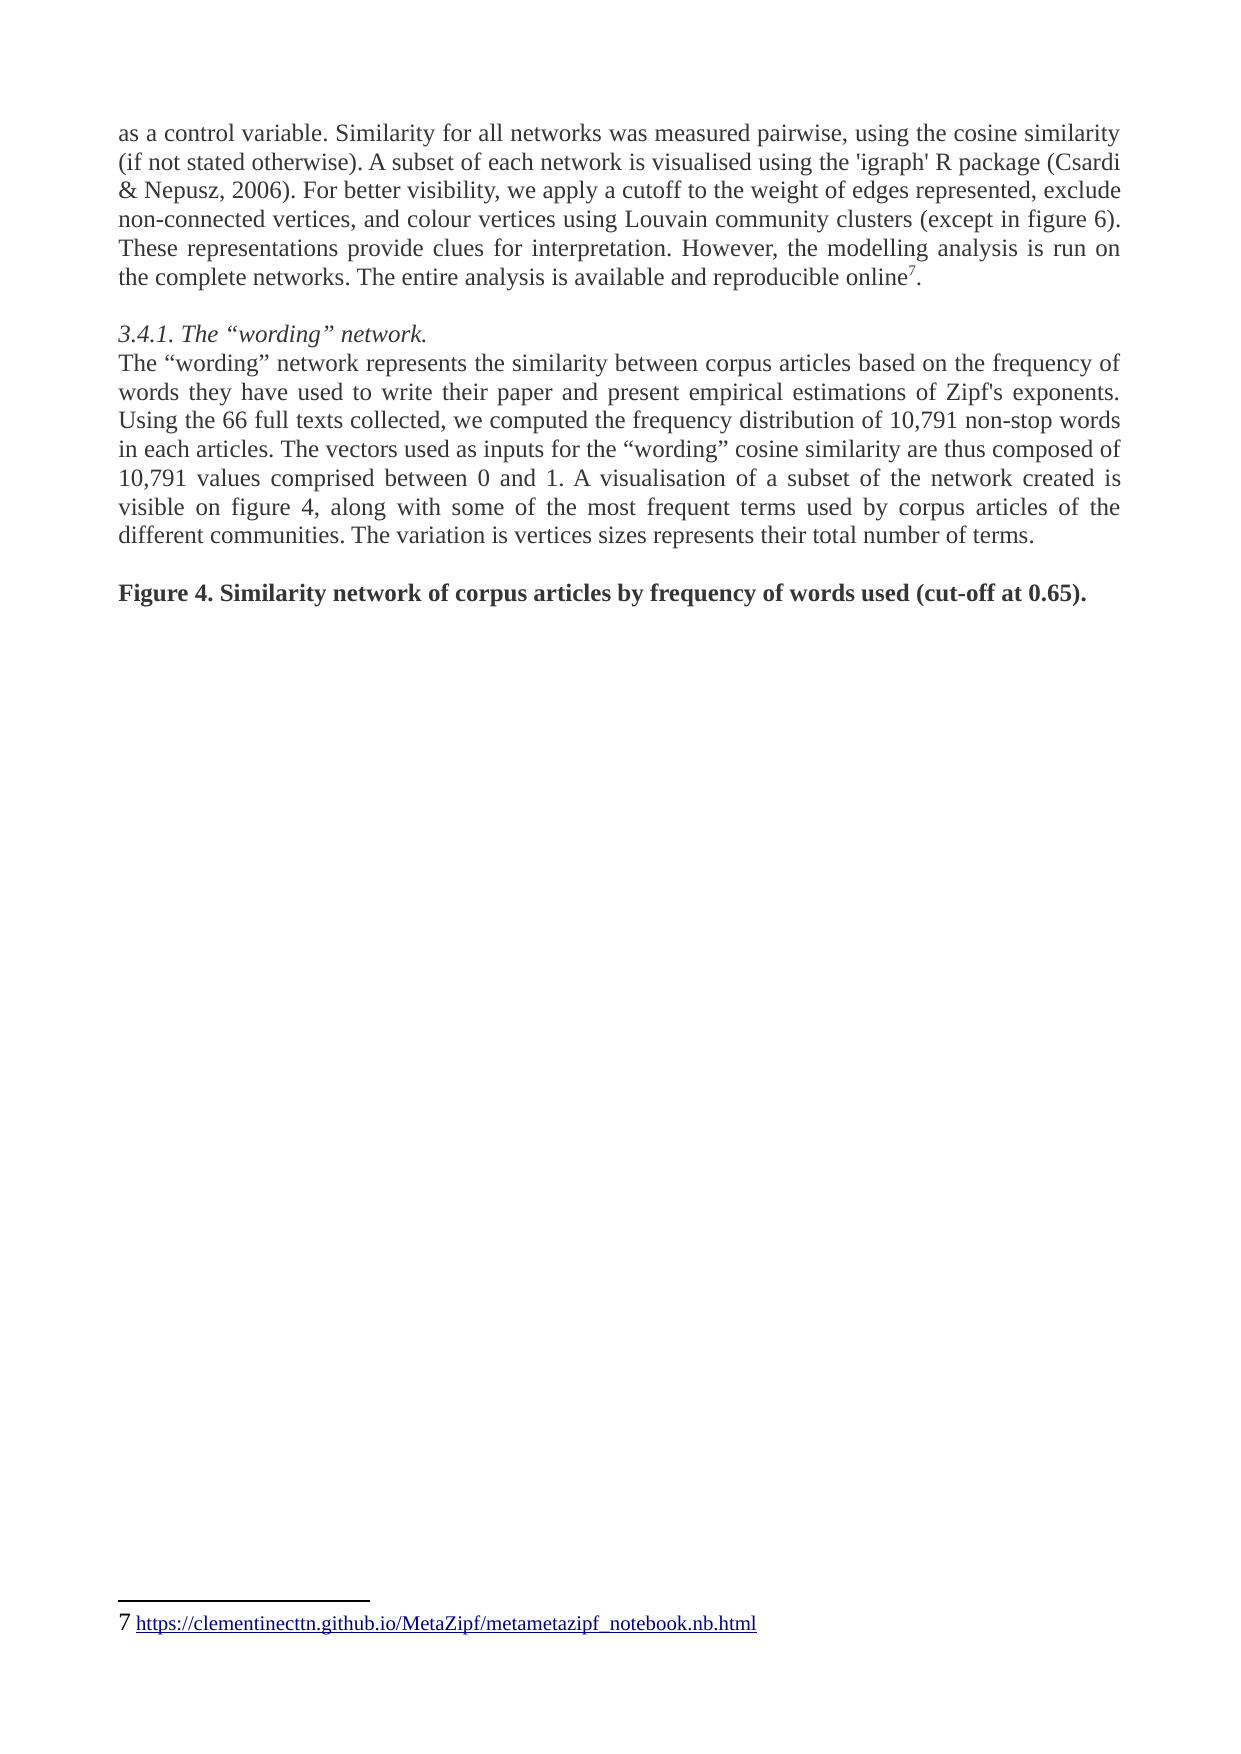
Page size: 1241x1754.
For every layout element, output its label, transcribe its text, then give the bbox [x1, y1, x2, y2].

text 3.4.1. The “wording” network. [118, 319, 1122, 348]
text Figure 4. Similarity network of corpus articles by frequency of words used (cut-off at 0.65). [118, 578, 1122, 607]
text The “wording” network represents the similarity between corpus articles based on the frequency of words they have used to write their paper and present empirical estimations of Zipf's exponents. Using the 66 full texts collected, we computed the frequency distribution of 10,791 non-stop words in each articles. The vectors used as inputs for the “wording” cosine similarity are thus composed of 10,791 values comprised between 0 and 1. A visualisation of a subset of the network created is visible on figure 4, along with some of the most frequent terms used by corpus articles of the different communities. The variation is vertices sizes represents their total number of terms. [118, 348, 1122, 549]
text as a control variable. Similarity for all networks was measured pairwise, using the cosine similarity (if not stated otherwise). A subset of each network is visualised using the 'igraph' R package (Csardi & Nepusz, 2006). For better visibility, we apply a cutoff to the weight of edges represented, exclude non-connected vertices, and colour vertices using Louvain community clusters (except in figure 6). These representations provide clues for interpretation. However, the modelling analysis is run on the complete networks. The entire analysis is available and reproducible online. [118, 118, 1122, 291]
text https://clementinecttn.github.io/MetaZipf/metametazipf_notebook.nb.html [118, 1607, 1122, 1636]
